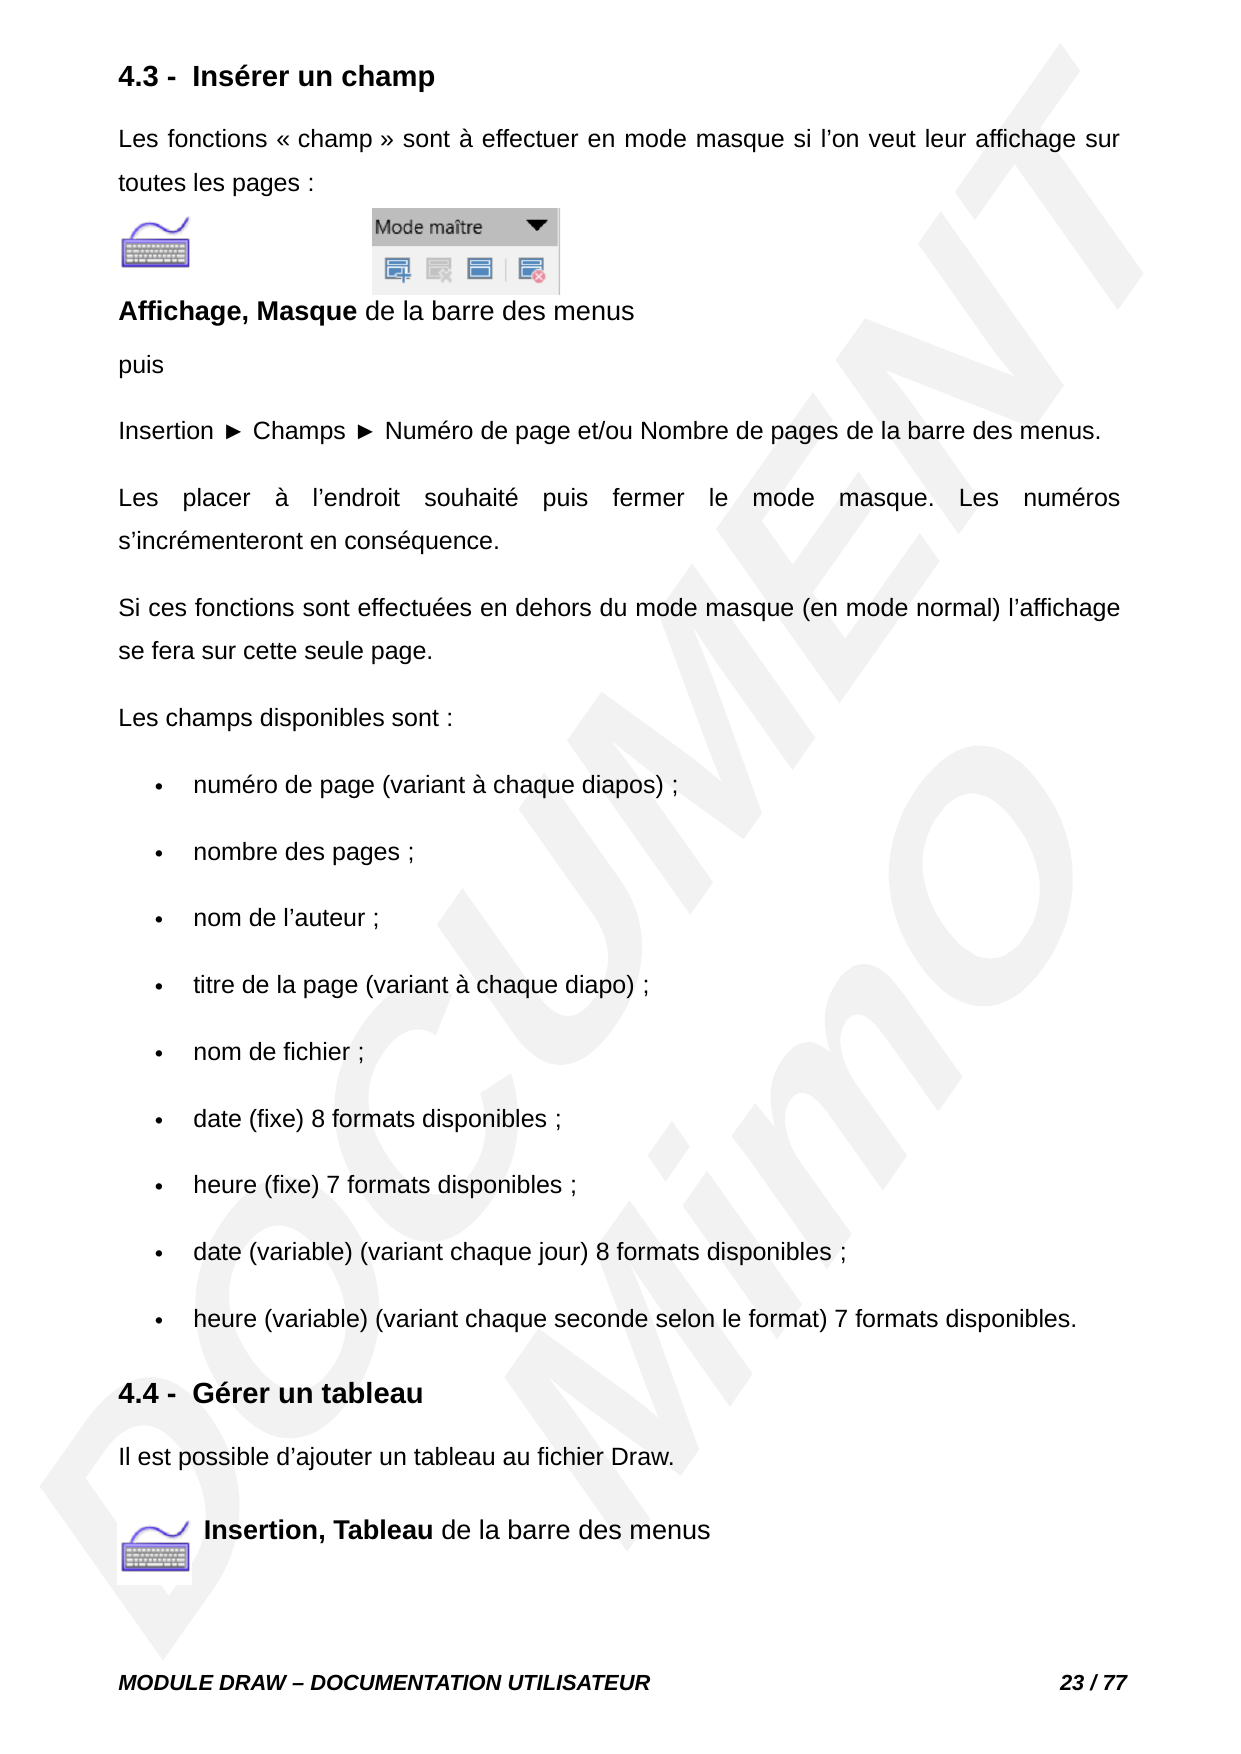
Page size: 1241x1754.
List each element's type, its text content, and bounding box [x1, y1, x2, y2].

list nom de l’auteur ; [156, 903, 1122, 932]
text Insertion ► Champs ► Numéro de page et/ou Nombre de pages de la barre des menus. [118, 416, 1122, 445]
list heure (variable) (variant chaque seconde selon le format) 7 formats disponibles. [156, 1304, 1122, 1333]
text Si ces fonctions sont effectuées en dehors du mode masque (en mode normal) l’affichage se fera sur cette seule page. [118, 593, 1122, 665]
list date (fixe) 8 formats disponibles ; [156, 1103, 1122, 1132]
text Les placer à l’endroit souhaité puis fermer le mode masque. Les numéros s’incrémenteront en conséquence. [118, 483, 1122, 555]
text puis [118, 349, 1122, 378]
list numéro de page (variant à chaque diapos) ; [156, 770, 1122, 798]
list nom de fichier ; [156, 1037, 1122, 1066]
picture [372, 208, 561, 295]
text Les champs disponibles sont : [118, 703, 1122, 732]
list date (variable) (variant chaque jour) 8 formats disponibles ; [156, 1237, 1122, 1266]
list titre de la page (variant à chaque diapo) ; [156, 970, 1122, 999]
picture [117, 1510, 192, 1585]
picture [117, 206, 192, 281]
list heure (fixe) 7 formats disponibles ; [156, 1170, 1122, 1199]
text Les fonctions « champ » sont à effectuer en mode masque si l’on veut leur affichage sur toutes les pages : [118, 124, 1122, 196]
list nombre des pages ; [156, 836, 1122, 865]
text Il est possible d’ajouter un tableau au fichier Draw. [118, 1442, 1122, 1471]
subtitle Insérer un champ [118, 59, 1122, 93]
text Affichage, Masque de la barre des menus [118, 211, 1122, 326]
text Insertion, Tableau de la barre des menus [192, 1514, 1122, 1545]
subtitle Gérer un tableau [118, 1376, 1122, 1410]
